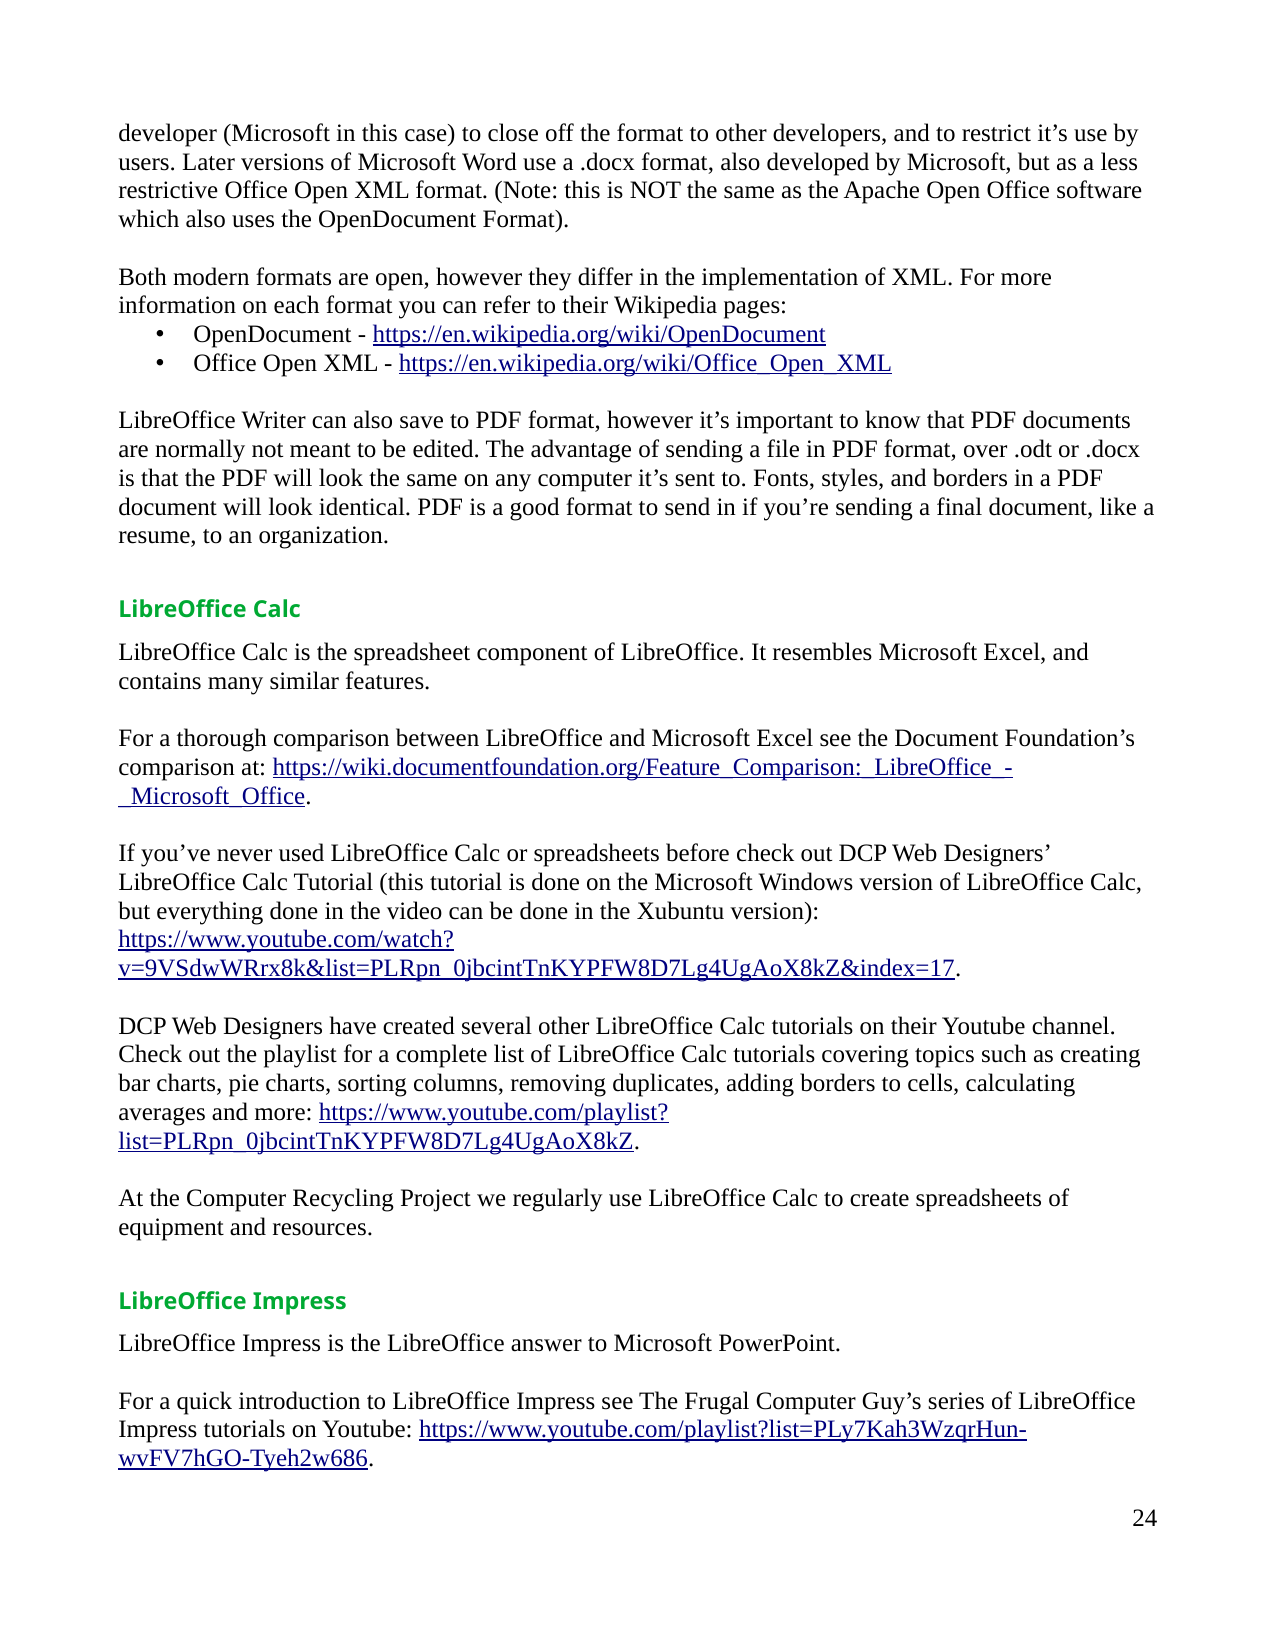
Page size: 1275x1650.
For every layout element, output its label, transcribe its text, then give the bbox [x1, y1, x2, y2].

text developer (Microsoft in this case) to close off the format to other developers, and to restrict it’s use by users. Later versions of Microsoft Word use a .docx format, also developed by Microsoft, but as a less restrictive Office Open XML format. (Note: this is NOT the same as the Apache Open Office software which also uses the OpenDocument Format). [118, 118, 1157, 233]
subtitle LibreOffice Impress [118, 1284, 1157, 1316]
text For a thorough comparison between LibreOffice and Microsoft Excel see the Document Foundation’s comparison at: https://wiki.documentfoundation.org/Feature_Comparison:_LibreOffice_-_Microsoft_Office. [118, 723, 1157, 809]
list Office Open XML - https://en.wikipedia.org/wiki/Office_Open_XML [156, 348, 1157, 377]
text LibreOffice Writer can also save to PDF format, however it’s important to know that PDF documents are normally not meant to be edited. The advantage of sending a file in PDF format, over .odt or .docx is that the PDF will look the same on any computer it’s sent to. Fonts, styles, and borders in a PDF document will look identical. PDF is a good format to send in if you’re sending a final document, like a resume, to an organization. [118, 406, 1157, 549]
text LibreOffice Calc is the spreadsheet component of LibreOffice. It resembles Microsoft Excel, and contains many similar features. [118, 637, 1157, 694]
text DCP Web Designers have created several other LibreOffice Calc tutorials on their Youtube channel. Check out the playlist for a complete list of LibreOffice Calc tutorials covering topics such as creating bar charts, pie charts, sorting columns, removing duplicates, adding borders to cells, calculating averages and more: https://www.youtube.com/playlist?list=PLRpn_0jbcintTnKYPFW8D7Lg4UgAoX8kZ. [118, 1011, 1157, 1154]
text LibreOffice Impress is the LibreOffice answer to Microsoft PowerPoint. [118, 1328, 1157, 1357]
list OpenDocument - https://en.wikipedia.org/wiki/OpenDocument [156, 319, 1157, 348]
text For a quick introduction to LibreOffice Impress see The Frugal Computer Guy’s series of LibreOffice Impress tutorials on Youtube: https://www.youtube.com/playlist?list=PLy7Kah3WzqrHun-wvFV7hGO-Tyeh2w686. [118, 1386, 1157, 1472]
text At the Computer Recycling Project we regularly use LibreOffice Calc to create spreadsheets of equipment and resources. [118, 1183, 1157, 1241]
subtitle LibreOffice Calc [118, 593, 1157, 624]
text If you’ve never used LibreOffice Calc or spreadsheets before check out DCP Web Designers’ LibreOffice Calc Tutorial (this tutorial is done on the Microsoft Windows version of LibreOffice Calc, but everything done in the video can be done in the Xubuntu version): https://www.youtube.com/watch?v=9VSdwWRrx8k&list=PLRpn_0jbcintTnKYPFW8D7Lg4UgAoX8kZ&index=17. [118, 838, 1157, 982]
text Both modern formats are open, however they differ in the implementation of XML. For more information on each format you can refer to their Wikipedia pages: [118, 262, 1157, 319]
